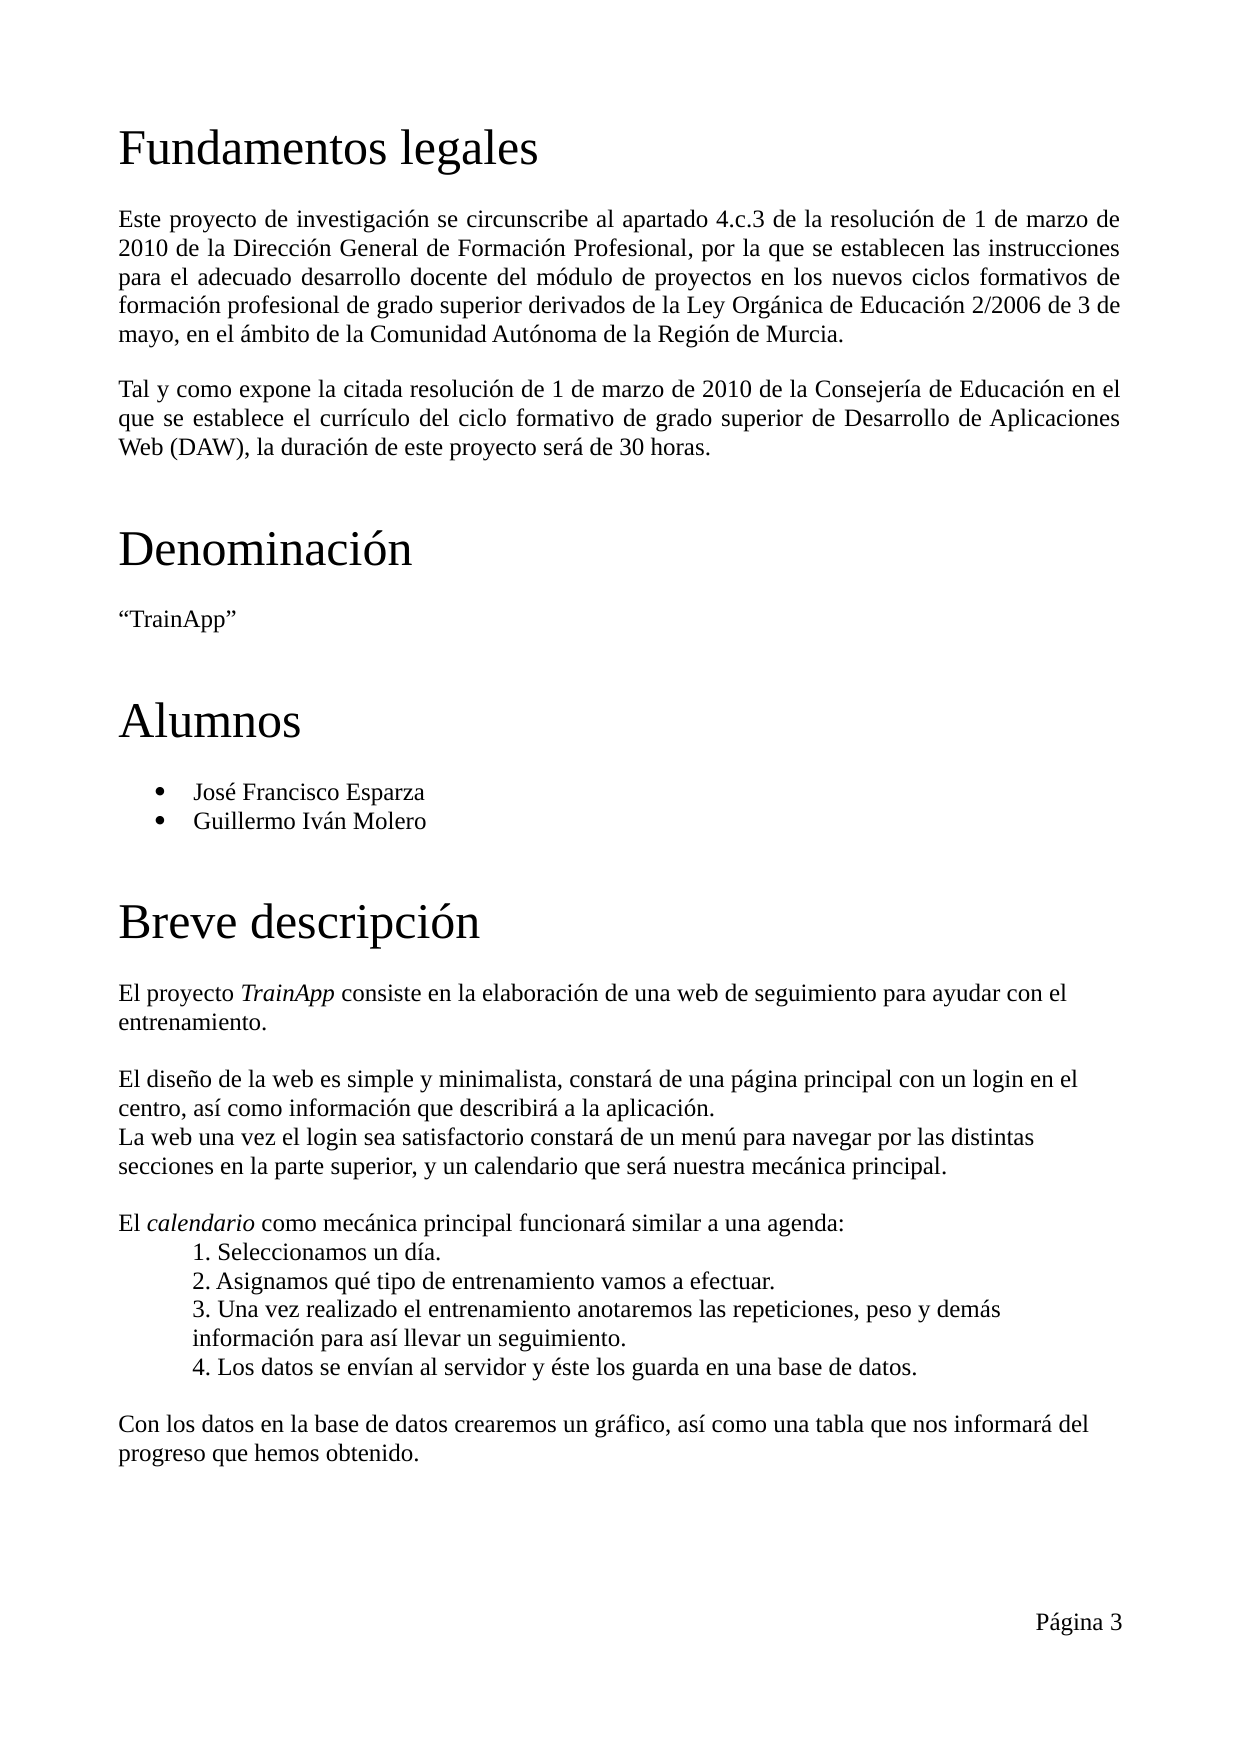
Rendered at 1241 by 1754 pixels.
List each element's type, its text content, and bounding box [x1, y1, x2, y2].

text 2. Asignamos qué tipo de entrenamiento vamos a efectuar. [118, 1266, 1122, 1294]
text 3. Una vez realizado el entrenamiento anotaremos las repeticiones, peso y demás información para así llevar un seguimiento. [118, 1294, 1122, 1352]
list Guillermo Iván Molero [156, 806, 1122, 834]
text El diseño de la web es simple y minimalista, constará de una página principal con un login en el centro, así como información que describirá a la aplicación. [118, 1064, 1122, 1122]
list José Francisco Esparza [156, 777, 1122, 806]
text El proyecto TrainApp consiste en la elaboración de una web de seguimiento para ayudar con el entrenamiento. [118, 978, 1122, 1036]
text Tal y como expone la citada resolución de 1 de marzo de 2010 de la Consejería de Educación en el que se establece el currículo del ciclo formativo de grado superior de Desarrollo de Aplicaciones Web (DAW), la duración de este proyecto será de 30 horas. [118, 374, 1122, 461]
text Fundamentos legales [118, 118, 1122, 176]
text La web una vez el login sea satisfactorio constará de un menú para navegar por las distintas secciones en la parte superior, y un calendario que será nuestra mecánica principal. [118, 1122, 1122, 1179]
text Denominación [118, 518, 1122, 576]
text 1. Seleccionamos un día. [118, 1237, 1122, 1266]
text 4. Los datos se envían al servidor y éste los guarda en una base de datos. [118, 1352, 1122, 1381]
text Este proyecto de investigación se circunscribe al apartado 4.c.3 de la resolución de 1 de marzo de 2010 de la Dirección General de Formación Profesional, por la que se establecen las instrucciones para el adecuado desarrollo docente del módulo de proyectos en los nuevos ciclos formativos de formación profesional de grado superior derivados de la Ley Orgánica de Educación 2/2006 de 3 de mayo, en el ámbito de la Comunidad Autónoma de la Región de Murcia. [118, 204, 1122, 348]
text El calendario como mecánica principal funcionará similar a una agenda: [118, 1208, 1122, 1237]
text “TrainApp” [118, 604, 1122, 633]
text Alumnos [118, 691, 1122, 748]
text Breve descripción [118, 892, 1122, 949]
text Con los datos en la base de datos crearemos un gráfico, así como una tabla que nos informará del progreso que hemos obtenido. [118, 1409, 1122, 1467]
